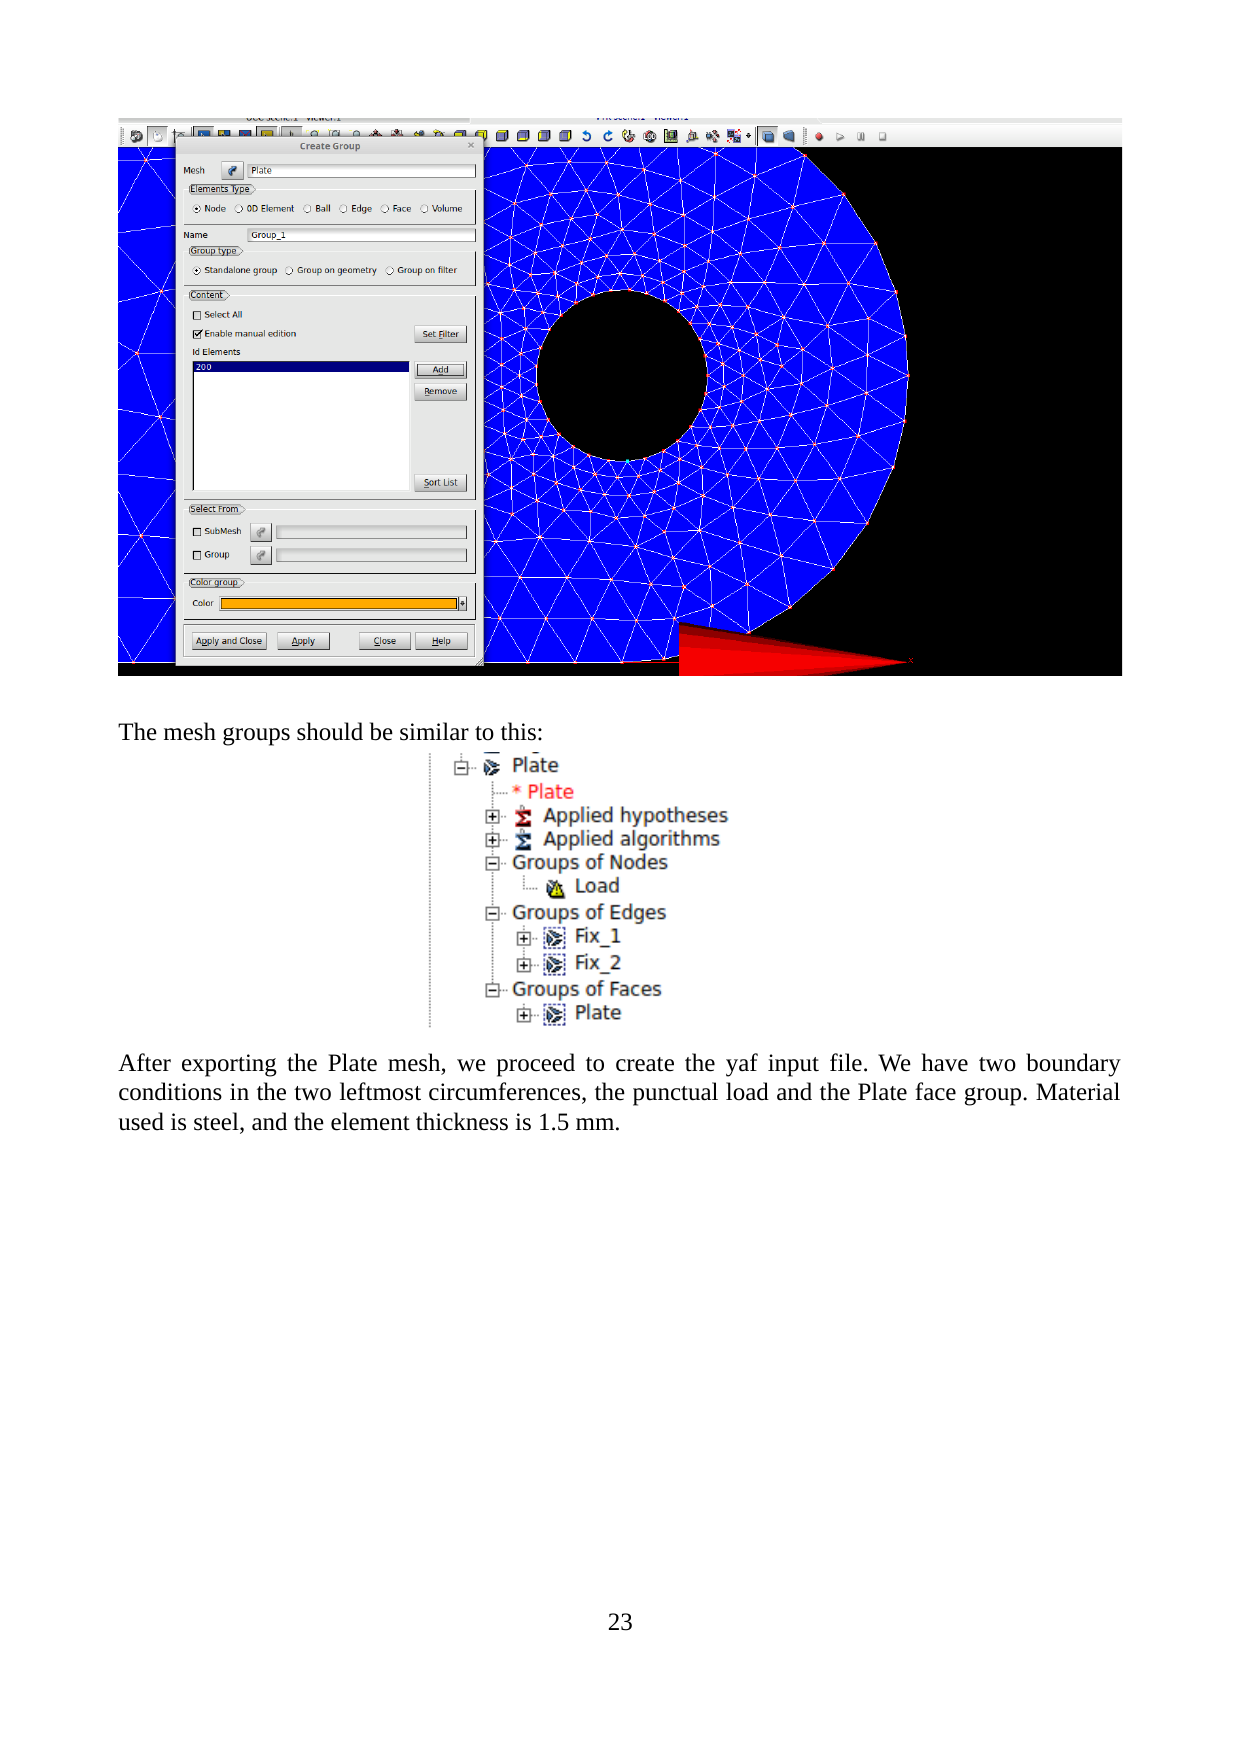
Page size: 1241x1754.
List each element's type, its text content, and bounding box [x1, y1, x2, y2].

text After exporting the Plate mesh, we proceed to create the yaf input file. We have two boundary conditions in the two leftmost circumferences, the punctual load and the Plate face group. Material used is steel, and the element thickness is 1.5 mm. [118, 1048, 1122, 1136]
picture [118, 118, 1123, 676]
text The mesh groups should be similar to this: [118, 717, 1122, 746]
picture [420, 752, 820, 1029]
